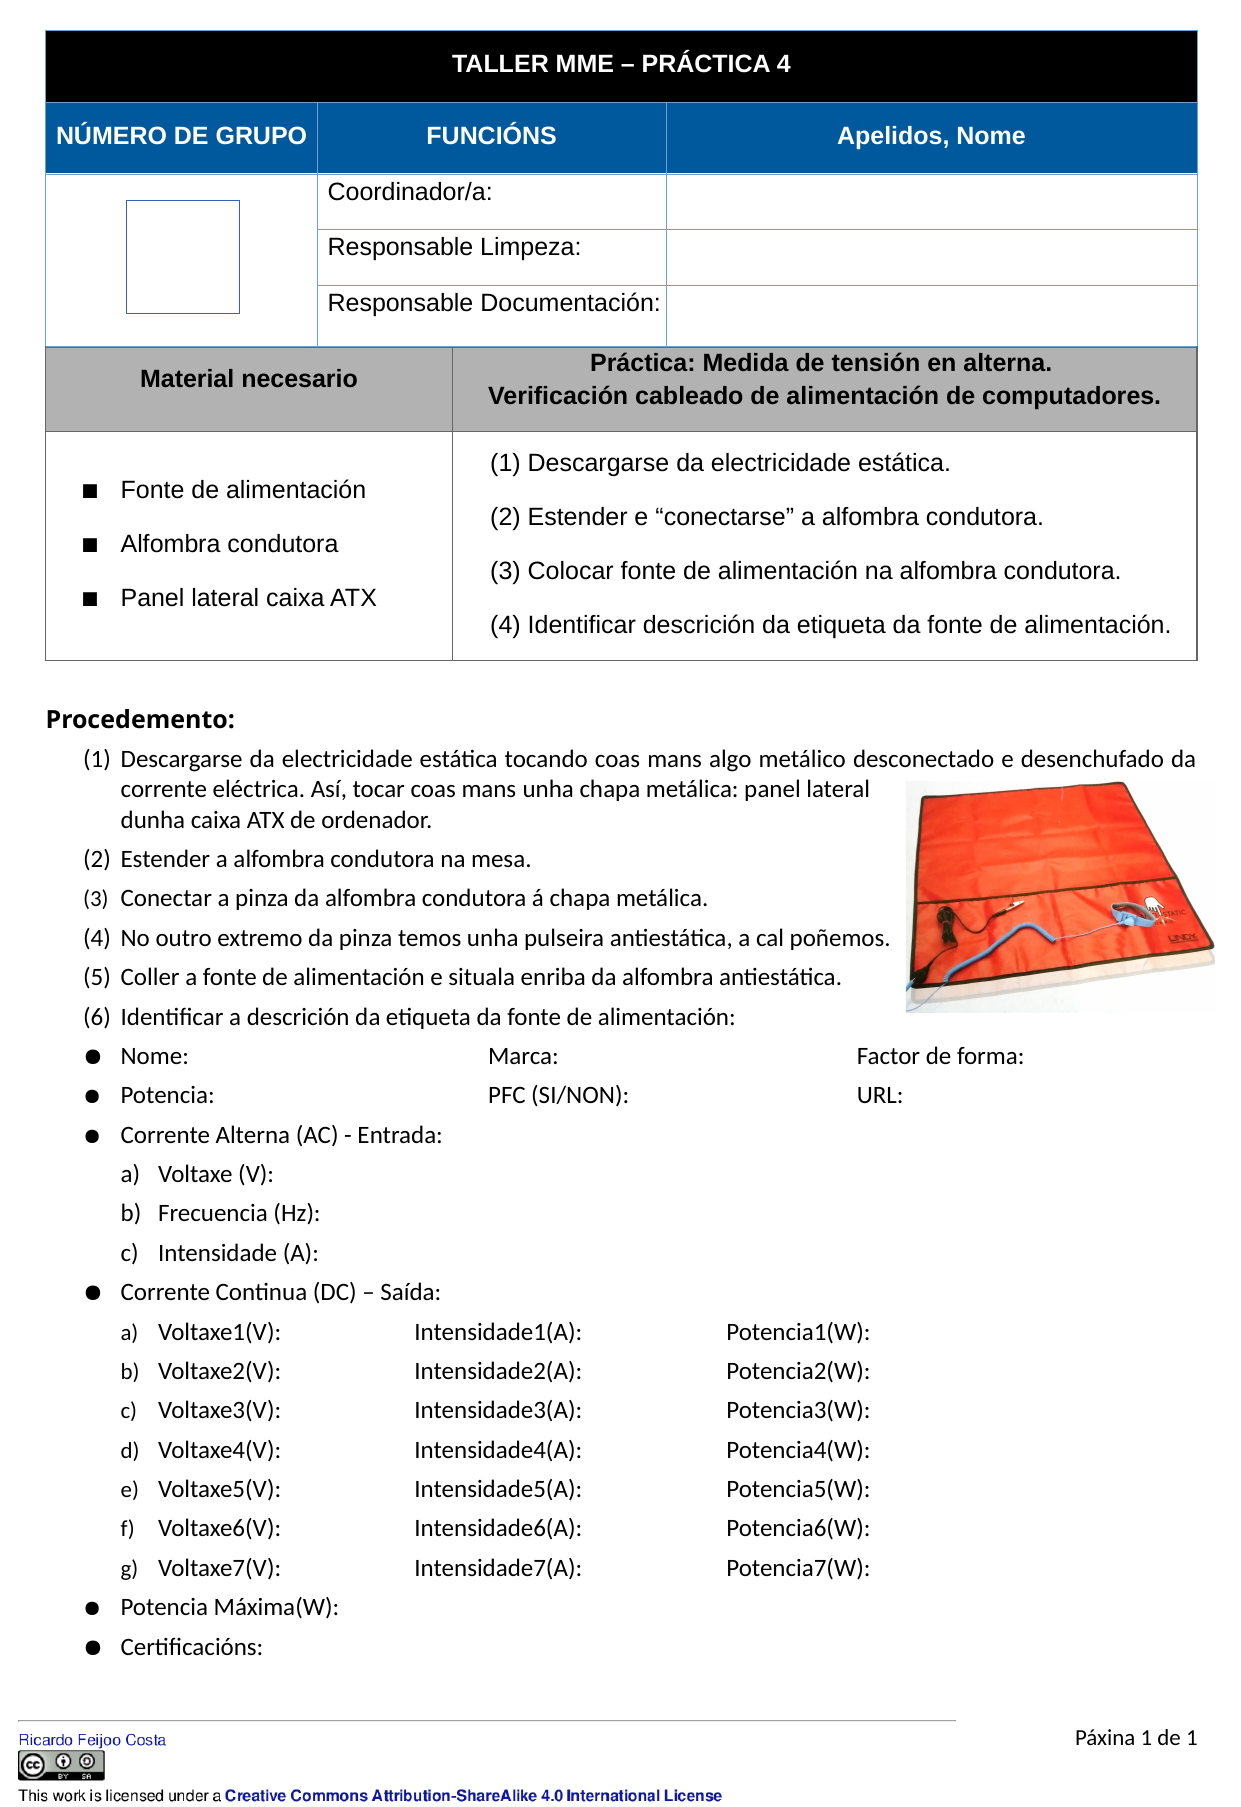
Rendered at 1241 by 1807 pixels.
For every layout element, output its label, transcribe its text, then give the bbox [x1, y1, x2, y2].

list Voltaxe7(V): Intensidade7(A): Potencia7(W): [120, 1552, 1197, 1582]
list Voltaxe1(V): Intensidade1(A): Potencia1(W): [120, 1316, 1197, 1346]
table_cell Coordinador/a: [318, 175, 666, 229]
table_cell [667, 230, 1197, 284]
table_cell [46, 175, 317, 346]
table_cell Responsable Limpeza: [318, 230, 666, 284]
table_header Práctica: Medida de tensión en alterna. Verificación cableado de alimentación de computadores. [453, 348, 1196, 431]
list Potencia: PFC (SI/NON): URL: [83, 1079, 1197, 1110]
table_cell Fonte de alimentación Alfombra condutora Panel lateral caixa ATX [46, 432, 452, 659]
list Potencia Máxima(W): [83, 1591, 1197, 1622]
list Estender a alfombra condutora na mesa. [83, 843, 905, 874]
table_cell Descargarse da electricidade estática. Estender e “conectarse” a alfombra condutora. Colocar fonte de alimentación na alfombra condutora. Identificar descrición da etiqueta da fonte de alimentación. [453, 432, 1196, 659]
list Coller a fonte de alimentación e situala enriba da alfombra antiestática. [83, 961, 905, 992]
picture [8, 1715, 957, 1806]
list Voltaxe3(V): Intensidade3(A): Potencia3(W): [120, 1394, 1197, 1425]
picture [905, 781, 1215, 1013]
list Voltaxe (V): [120, 1158, 1197, 1189]
table_cell [667, 286, 1197, 346]
table_cell [667, 175, 1197, 229]
list Voltaxe6(V): Intensidade6(A): Potencia6(W): [120, 1513, 1197, 1543]
list Voltaxe4(V): Intensidade4(A): Potencia4(W): [120, 1434, 1197, 1464]
list Conectar a pinza da alfombra condutora á chapa metálica. [83, 883, 905, 913]
list Voltaxe2(V): Intensidade2(A): Potencia2(W): [120, 1355, 1197, 1386]
list Voltaxe5(V): Intensidade5(A): Potencia5(W): [120, 1473, 1197, 1504]
table_cell Apelidos, Nome [667, 103, 1197, 173]
list No outro extremo da pinza temos unha pulseira antiestática, a cal poñemos. [83, 922, 905, 952]
text Procedemento: [45, 702, 1197, 736]
list Certificacións: [83, 1631, 1197, 1661]
list Intensidade (A): [120, 1237, 1197, 1267]
table_cell Responsable Documentación: [318, 286, 666, 346]
table_cell FUNCIÓNS [318, 103, 666, 173]
list Corrente Alterna (AC) - Entrada: [83, 1119, 1197, 1149]
list Frecuencia (Hz): [120, 1198, 1197, 1228]
list Corrente Continua (DC) – Saída: [83, 1276, 1197, 1307]
list Identificar a descrición da etiqueta da fonte de alimentación: [83, 1001, 1197, 1031]
table_header Material necesario [46, 348, 452, 431]
list Nome: Marca: Factor de forma: [83, 1040, 1197, 1071]
list dunha caixa ATX de ordenador. [83, 804, 905, 834]
table_header TALLER MME – PRÁCTICA 4 [46, 31, 1197, 102]
table_cell NÚMERO DE GRUPO [46, 103, 317, 173]
list Descargarse da electricidade estática tocando coas mans algo metálico desconectado e desenchufado da corrente eléctrica. Así, tocar coas mans unha chapa metálica: panel lateral [83, 743, 1197, 804]
